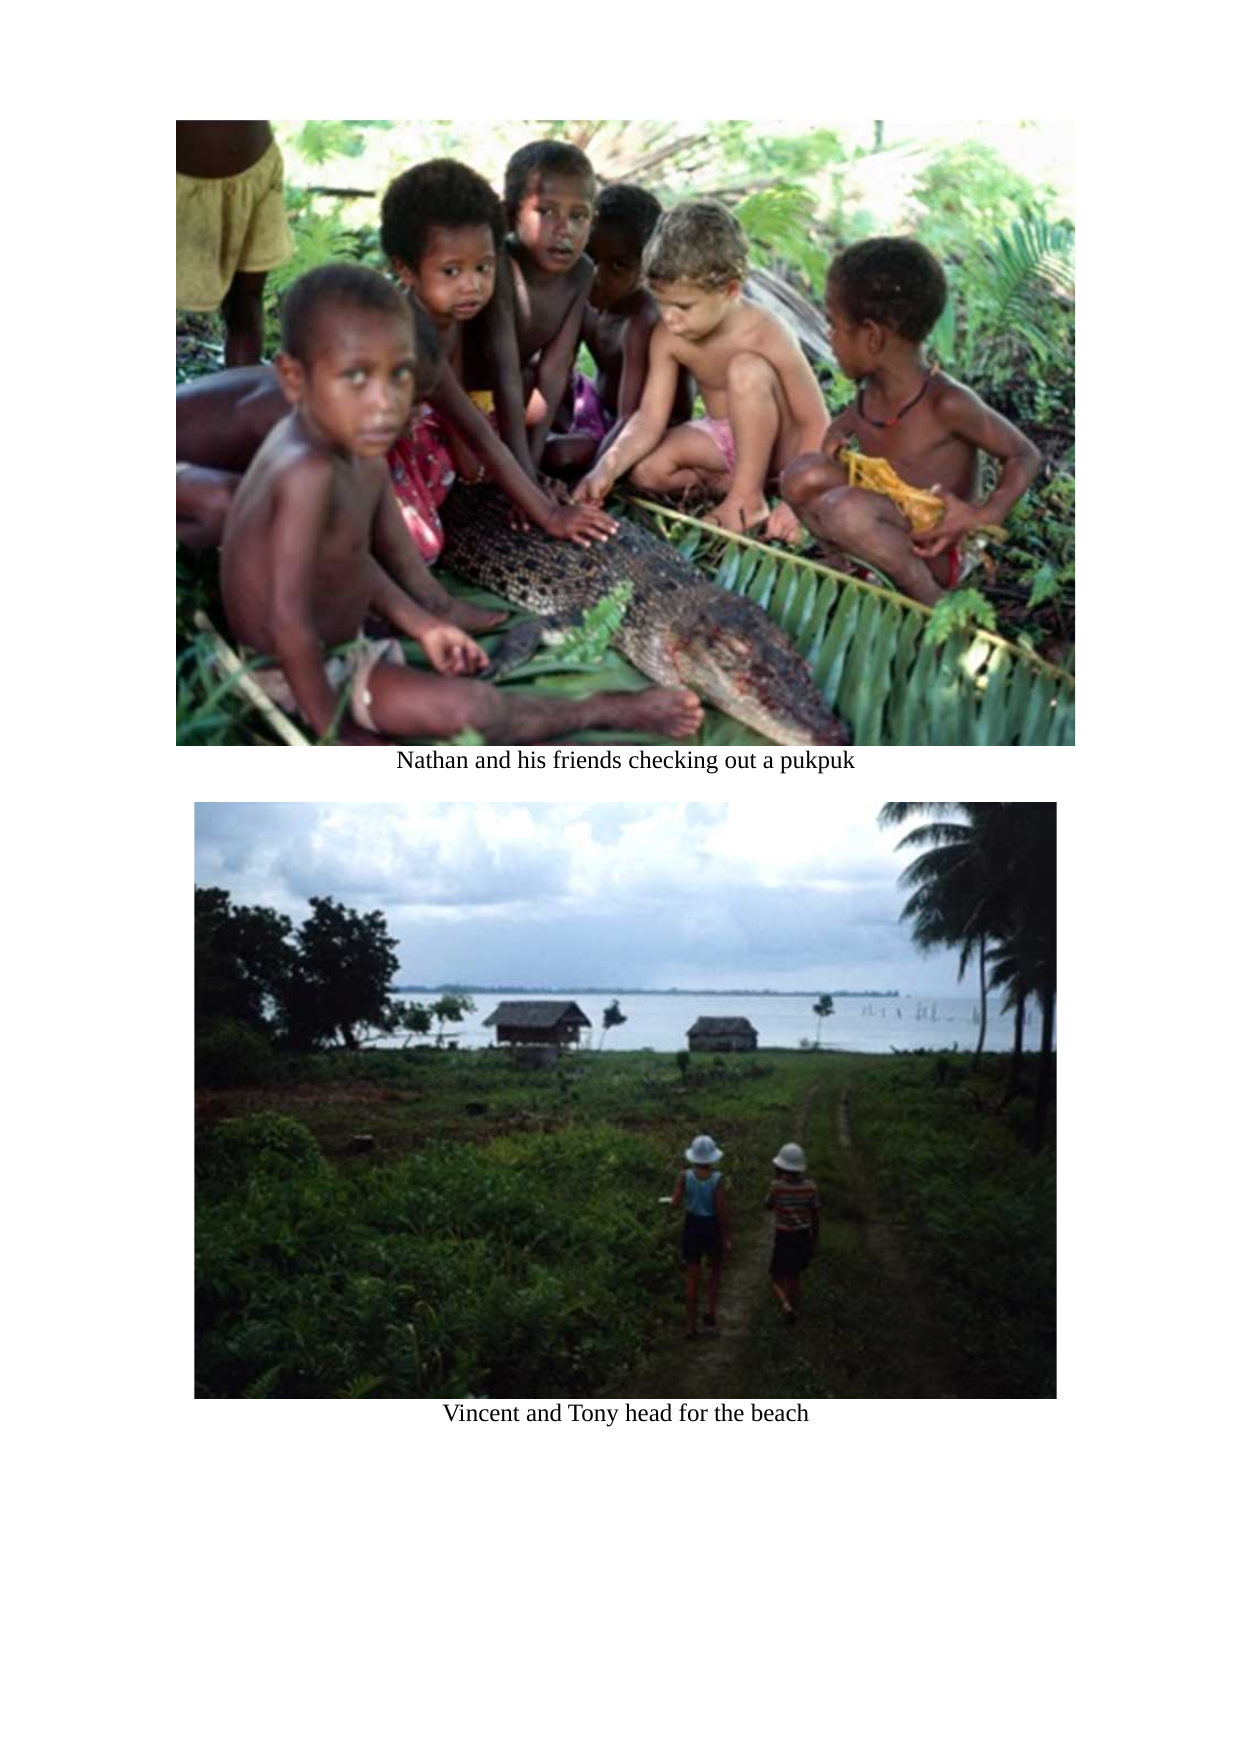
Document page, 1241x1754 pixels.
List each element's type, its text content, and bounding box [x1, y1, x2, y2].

table_cell Nathan and his friends checking out a pukpuk [138, 745, 1113, 774]
table_cell Vincent and Tony head for the beach [138, 1399, 1113, 1427]
picture [176, 118, 1076, 746]
table_header [138, 119, 176, 745]
table_header [138, 803, 194, 1398]
table_header [1057, 803, 1113, 1398]
table_header [1076, 119, 1113, 745]
picture [194, 802, 1057, 1399]
